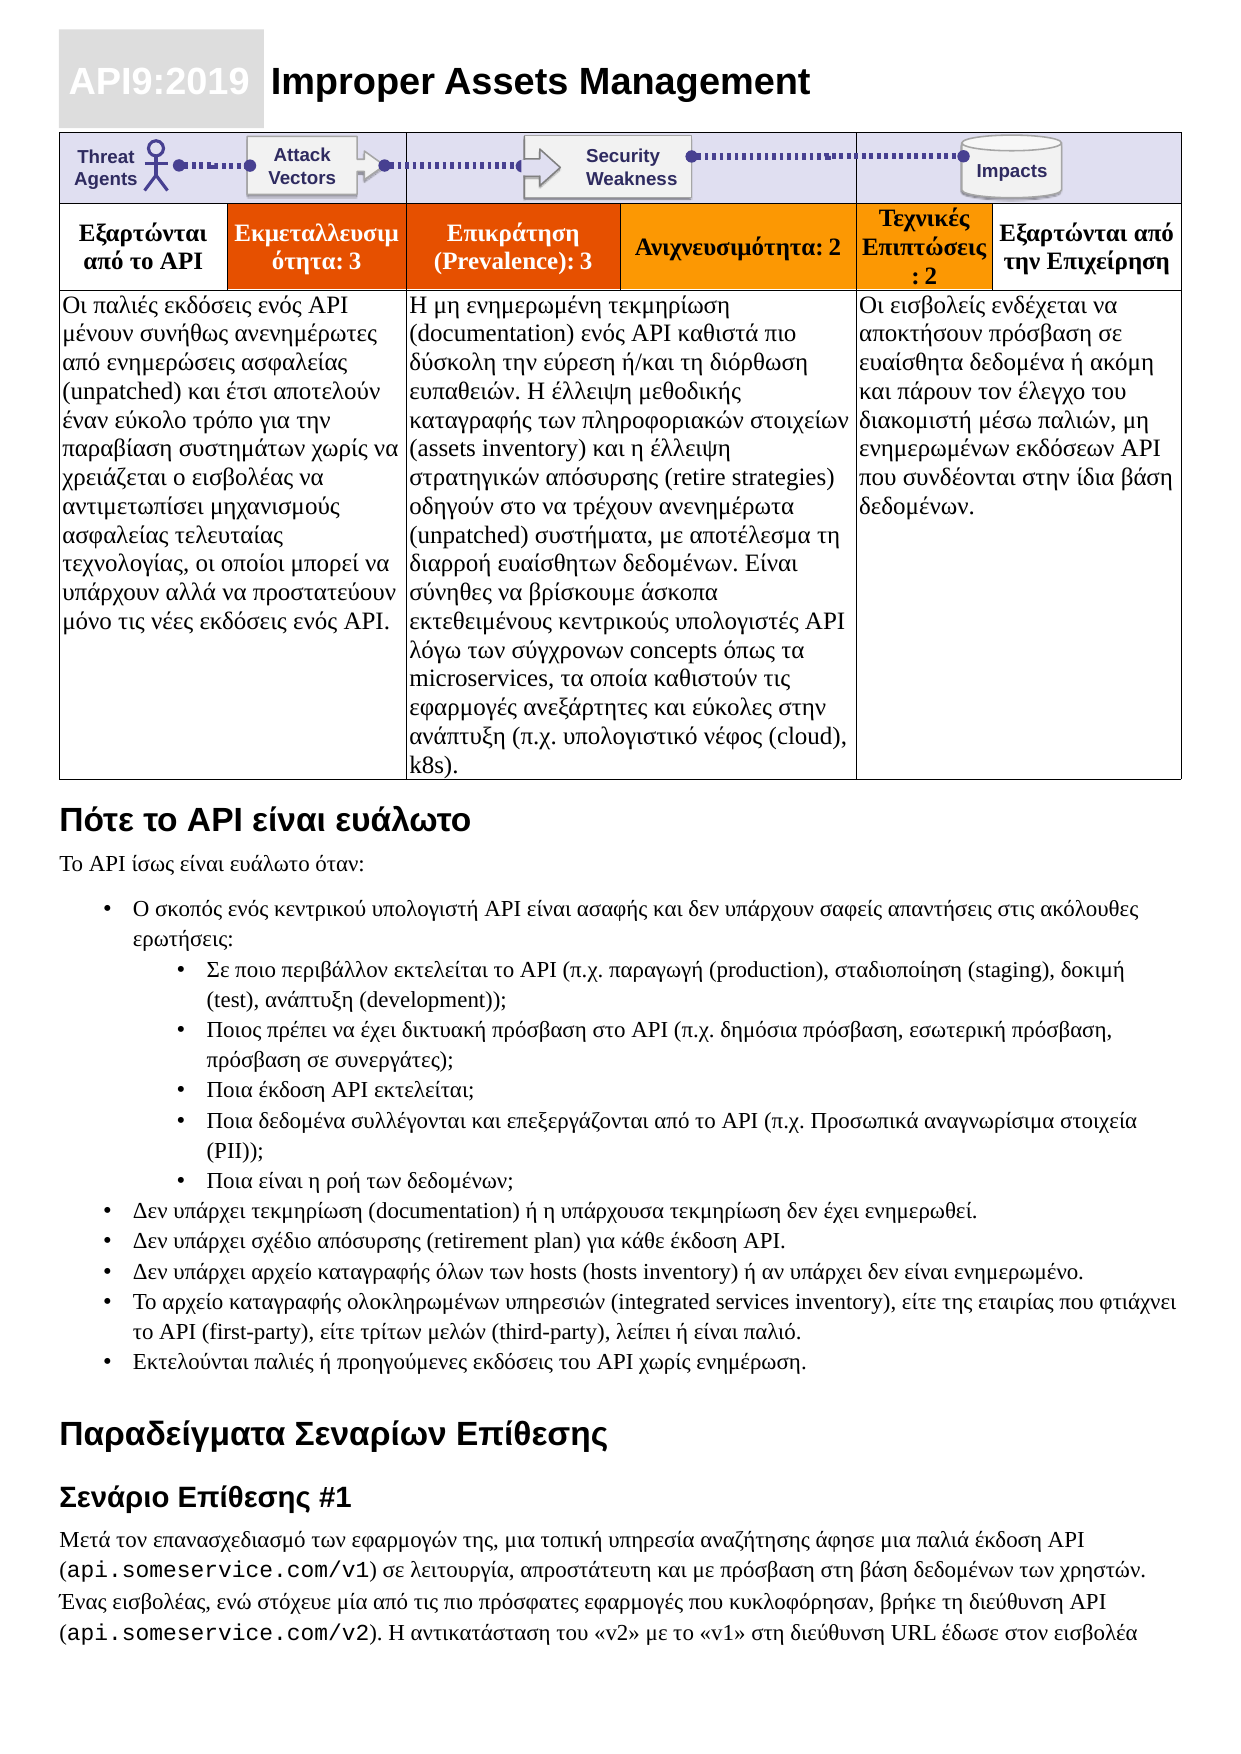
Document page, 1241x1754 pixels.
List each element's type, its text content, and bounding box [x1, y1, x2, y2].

list Ποια έκδοση API εκτελείται; [177, 1077, 1181, 1103]
table_header [992, 133, 1181, 203]
table_cell Εξαρτώνται από το API [60, 204, 227, 289]
table_cell Τεχνικές Επιπτώσεις: 2 [857, 204, 992, 289]
list Δεν υπάρχει σχέδιο απόσυρσης (retirement plan) για κάθε έκδοση API. [103, 1228, 1181, 1254]
text Μετά τον επανασχεδιασμό των εφαρμογών της, μια τοπική υπηρεσία αναζήτησης άφησε μια παλιά έκδοση API (api.someservice.com/v1) σε λειτουργία, απροστάτευτη και με πρόσβαση στη βάση δεδομένων των χρηστών. Ένας εισβολέας, ενώ στόχευε μία από τις πιο πρόσφατες εφαρμογές που κυκλοφόρησαν, βρήκε τη διεύθυνση API (api.someservice.com/v2). Η αντικατάσταση του «v2» με το «v1» στη διεύθυνση URL έδωσε στον εισβολέα [59, 1526, 1181, 1647]
list Το αρχείο καταγραφής ολοκληρωμένων υπηρεσιών (integrated services inventory), είτε της εταιρίας που φτιάχνει το API (first-party), είτε τρίτων μελών (third-party), λείπει ή είναι παλιό. [103, 1288, 1181, 1344]
list Εκτελούνται παλιές ή προηγούμενες εκδόσεις του API χωρίς ενημέρωση. [103, 1348, 1181, 1375]
table_cell Οι παλιές εκδόσεις ενός API μένουν συνήθως ανενημέρωτες από ενημερώσεις ασφαλείας (unpatched) και έτσι αποτελούν έναν εύκολο τρόπο για την παραβίαση συστημάτων χωρίς να χρειάζεται ο εισβολέας να αντιμετωπίσει μηχανισμούς ασφαλείας τελευταίας τεχνολογίας, οι οποίοι μπορεί να υπάρχουν αλλά να προστατεύουν μόνο τις νέες εκδόσεις ενός API. [60, 291, 406, 778]
table_cell Εξαρτώνται από την Επιχείρηση [993, 204, 1181, 289]
table_header [407, 133, 620, 203]
subtitle Παραδείγματα Σεναρίων Επίθεσης [59, 1414, 1181, 1453]
table_cell Επικράτηση (Prevalence): 3 [407, 204, 620, 289]
table_header [857, 133, 992, 203]
table_cell Ανιχνευσιμότητα: 2 [621, 204, 856, 289]
table_cell Η μη ενημερωμένη τεκμηρίωση (documentation) ενός API καθιστά πιο δύσκολη την εύρεση ή/και τη διόρθωση ευπαθειών. Η έλλειψη μεθοδικής καταγραφής των πληροφοριακών στοιχείων (assets inventory) και η έλλειψη στρατηγικών απόσυρσης (retire strategies) οδηγούν στο να τρέχουν ανενημέρωτα (unpatched) συστήματα, με αποτέλεσμα τη διαρροή ευαίσθητων δεδομένων. Είναι σύνηθες να βρίσκουμε άσκοπα εκτεθειμένους κεντρικούς υπολογιστές API λόγω των σύγχρονων concepts όπως τα microservices, τα οποία καθιστούν τις εφαρμογές ανεξάρτητες και εύκολες στην ανάπτυξη (π.χ. υπολογιστικό νέφος (cloud), k8s). [407, 291, 856, 778]
list Ποια δεδομένα συλλέγονται και επεξεργάζονται από το API (π.χ. Προσωπικά αναγνωρίσιμα στοιχεία (PII)); [177, 1107, 1181, 1163]
list Ποιος πρέπει να έχει δικτυακή πρόσβαση στο API (π.χ. δημόσια πρόσβαση, εσωτερική πρόσβαση, πρόσβαση σε συνεργάτες); [177, 1016, 1181, 1073]
subtitle Σενάριο Επίθεσης #1 [59, 1480, 1181, 1513]
text Το API ίσως είναι ευάλωτο όταν: [59, 851, 1181, 877]
list Δεν υπάρχει αρχείο καταγραφής όλων των hosts (hosts inventory) ή αν υπάρχει δεν είναι ενημερωμένο. [103, 1258, 1181, 1284]
list Ο σκοπός ενός κεντρικού υπολογιστή API είναι ασαφής και δεν υπάρχουν σαφείς απαντήσεις στις ακόλουθες ερωτήσεις: [103, 895, 1181, 952]
list Ποια είναι η ροή των δεδομένων; [177, 1167, 1181, 1193]
table_header [60, 133, 227, 203]
table_header [227, 133, 406, 203]
list Δεν υπάρχει τεκμηρίωση (documentation) ή η υπάρχουσα τεκμηρίωση δεν έχει ενημερωθεί. [103, 1197, 1181, 1224]
list Σε ποιο περιβάλλον εκτελείται το API (π.χ. παραγωγή (production), σταδιοποίηση (staging), δοκιμή (test), ανάπτυξη (development)); [177, 956, 1181, 1012]
table_cell Εκμεταλλευσιμότητα: 3 [228, 204, 406, 289]
table_cell Οι εισβολείς ενδέχεται να αποκτήσουν πρόσβαση σε ευαίσθητα δεδομένα ή ακόμη και πάρουν τον έλεγχο του διακομιστή μέσω παλιών, μη ενημερωμένων εκδόσεων API που συνδέονται στην ίδια βάση δεδομένων. [857, 291, 1181, 778]
table_header [620, 133, 856, 203]
subtitle Πότε το API είναι ευάλωτο [59, 799, 1181, 838]
